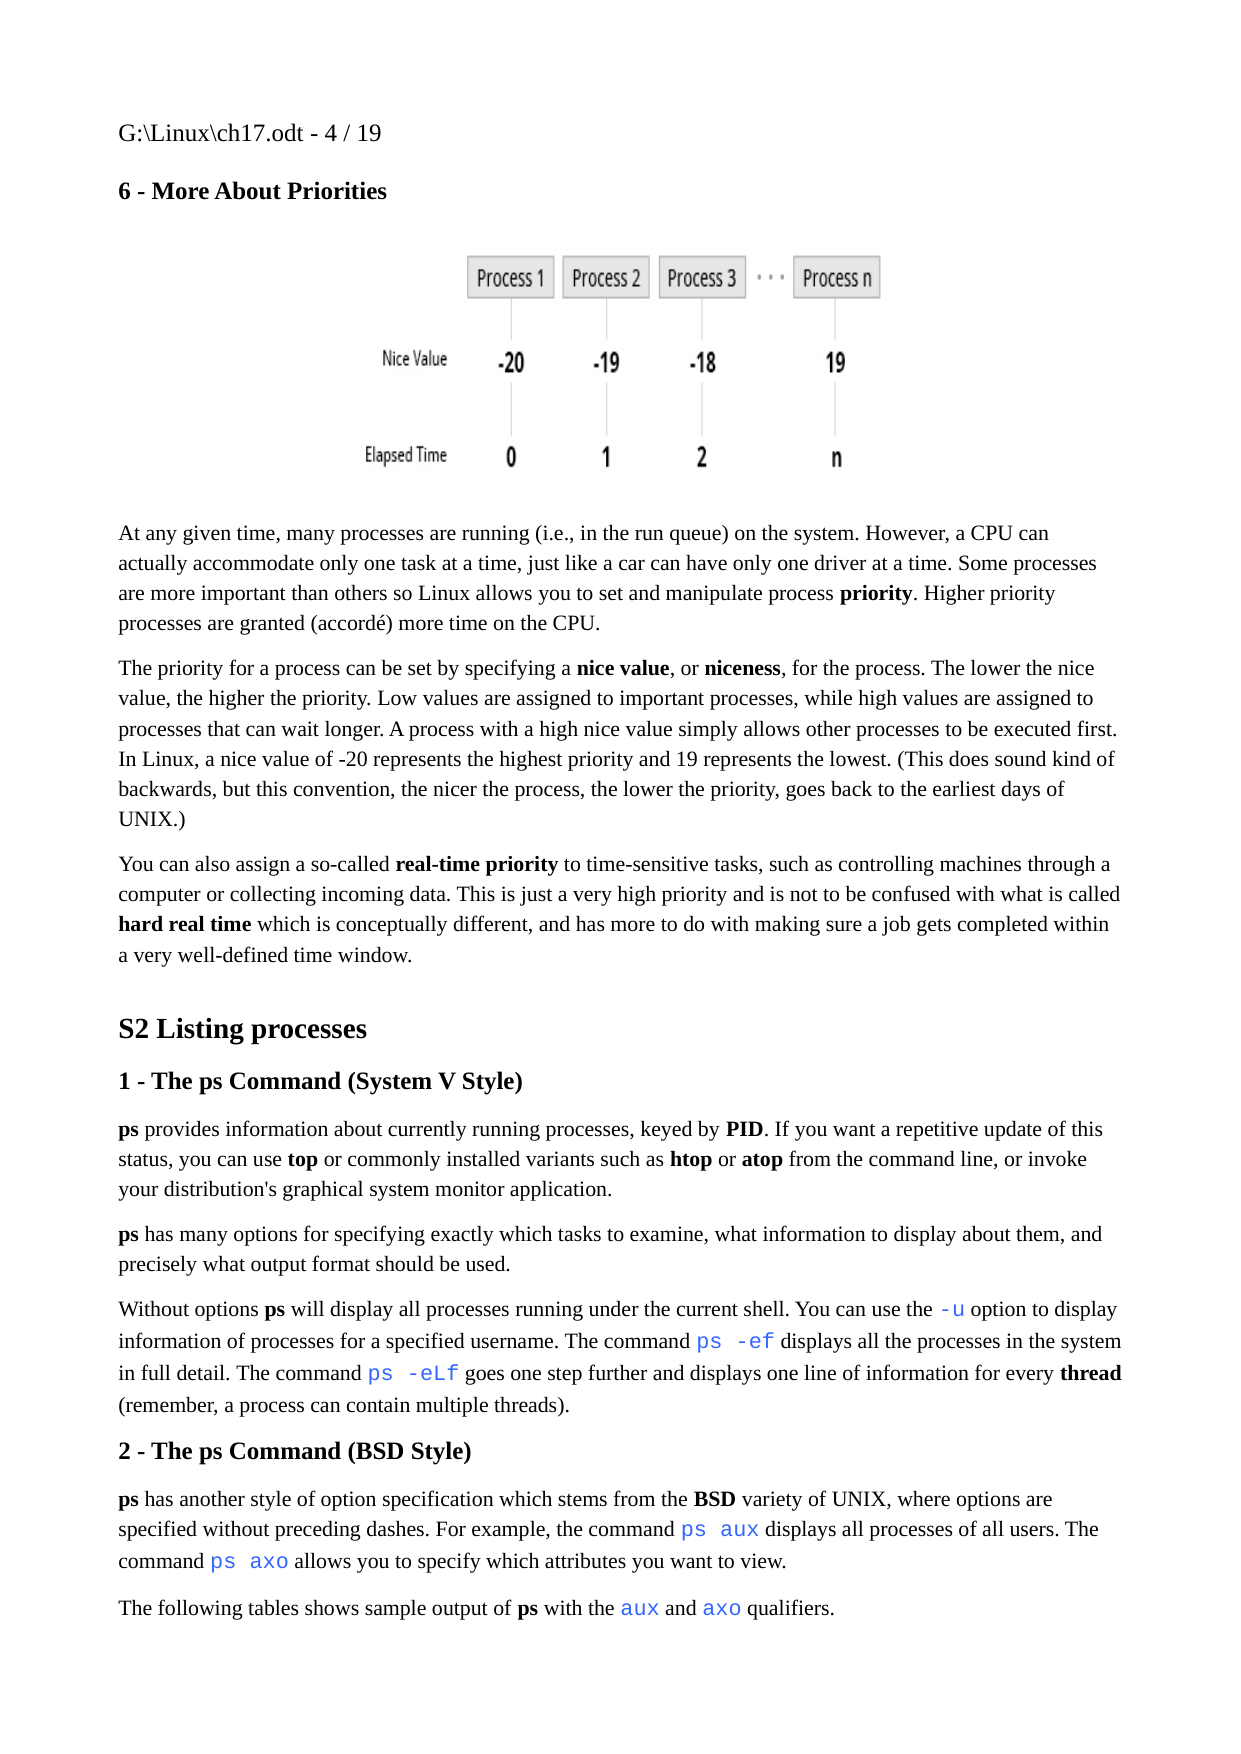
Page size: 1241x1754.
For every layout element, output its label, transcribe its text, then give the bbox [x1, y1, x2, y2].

text You can also assign a so-called real-time priority to time-sensitive tasks, such as controlling machines through a computer or collecting incoming data. This is just a very high priority and is not to be confused with what is called hard real time which is conceptually different, and has more to do with making sure a job gets completed within a very well-defined time window. [118, 851, 1122, 967]
text ps has another style of option specification which stems from the BSD variety of UNIX, where options are specified without preceding dashes. For example, the command ps aux displays all processes of all users. The command ps axo allows you to specify which attributes you want to view. [118, 1486, 1122, 1575]
text 1 - The ps Command (System V Style) [118, 1066, 1122, 1095]
text ps has many options for specifying exactly which tasks to examine, what information to display about them, and precisely what output format should be used. [118, 1221, 1122, 1276]
text Without options ps will display all processes running under the current shell. You can use the -u option to display information of processes for a specified username. The command ps -ef displays all the processes in the system in full detail. The command ps -eLf goes one step further and displays one line of information for every thread (remember, a process can contain multiple threads). [118, 1296, 1122, 1417]
text The priority for a process can be set by specifying a nice value, or niceness, for the process. The lower the nice value, the higher the priority. Low values are assigned to important processes, while high values are assigned to processes that can wait longer. A process with a high nice value simply allows other processes to be executed first. In Linux, a nice value of -20 represents the highest priority and 19 represents the lowest. (This does sound kind of backwards, but this convention, the nicer the process, the lower the priority, goes back to the earliest days of UNIX.) [118, 655, 1122, 831]
text 6 - More About Priorities [118, 176, 1122, 205]
picture [341, 225, 900, 505]
text S2 Listing processes [118, 1012, 1122, 1045]
text At any given time, many processes are running (i.e., in the run queue) on the system. However, a CPU can actually accommodate only one task at a time, just like a car can have only one driver at a time. Some processes are more important than others so Linux allows you to set and manipulate process priority. Higher priority processes are granted (accordé) more time on the CPU. [118, 520, 1122, 636]
text The following tables shows sample output of ps with the aux and axo qualifiers. [118, 1594, 1122, 1622]
text ps provides information about currently running processes, keyed by PID. If you want a repetitive update of this status, you can use top or commonly installed variants such as htop or atop from the command line, or invoke your distribution's graphical system monitor application. [118, 1116, 1122, 1201]
text 2 - The ps Command (BSD Style) [118, 1436, 1122, 1465]
